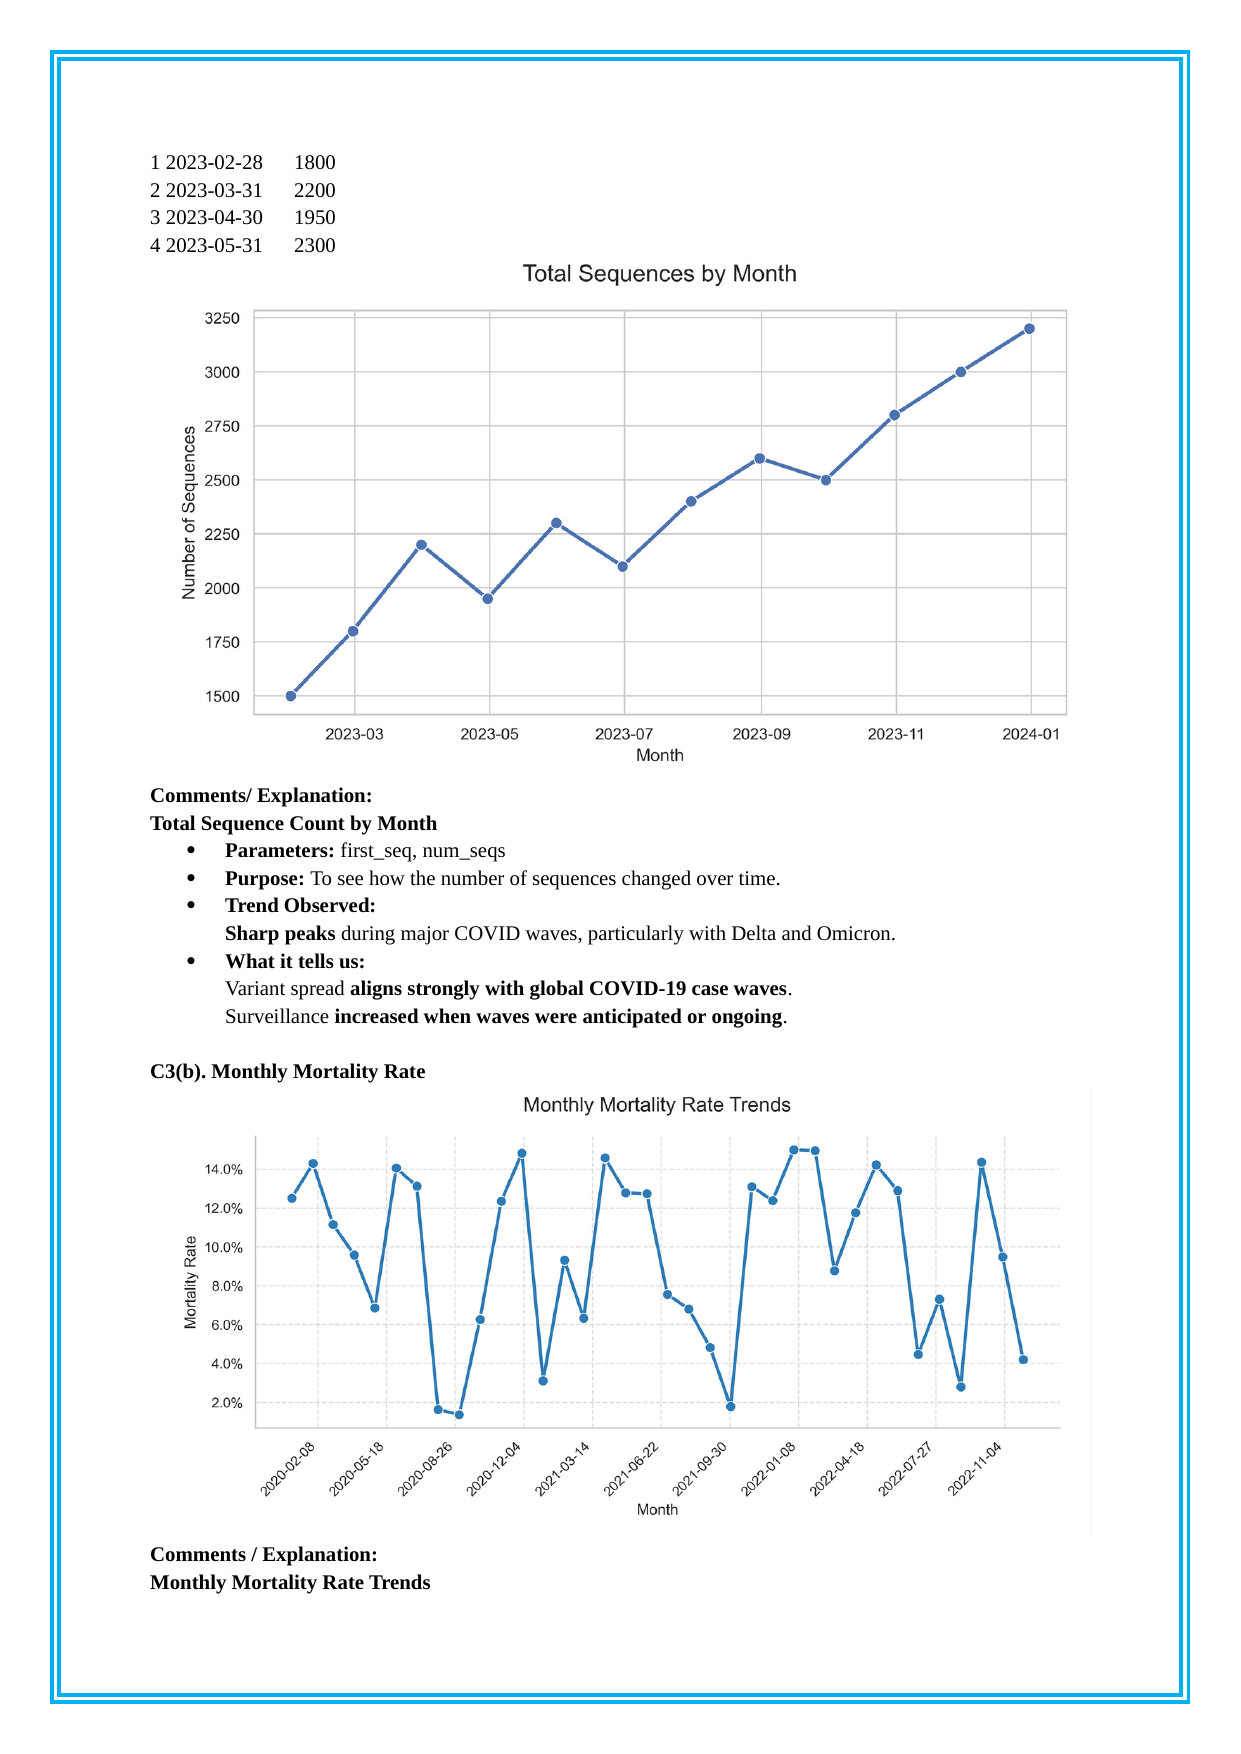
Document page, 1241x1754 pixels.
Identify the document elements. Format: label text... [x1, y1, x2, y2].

text 3 2023-04-30 1950 [150, 205, 1090, 229]
list Trend Observed: Sharp peaks during major COVID waves, particularly with Delta and Omicron. [187, 893, 1090, 945]
text 4 2023-05-31 2300 [150, 233, 1090, 257]
list What it tells us: Variant spread aligns strongly with global COVID-19 case waves. Surveillance increased when waves were anticipated or ongoing. [187, 948, 1090, 1028]
text 1 2023-02-28 1800 [150, 150, 1090, 174]
list Parameters: first_seq, num_seqs [187, 838, 1090, 862]
text Monthly Mortality Rate Trends [150, 1570, 1090, 1594]
text Total Sequence Count by Month [150, 811, 1090, 834]
list Purpose: To see how the number of sequences changed over time. [187, 866, 1090, 890]
text 2 2023-03-31 2200 [150, 178, 1090, 202]
text C3(b). Monthly Mortality Rate [150, 1059, 1090, 1083]
text Comments/ Explanation: [150, 783, 1090, 807]
text Comments / Explanation: [150, 1542, 1090, 1566]
